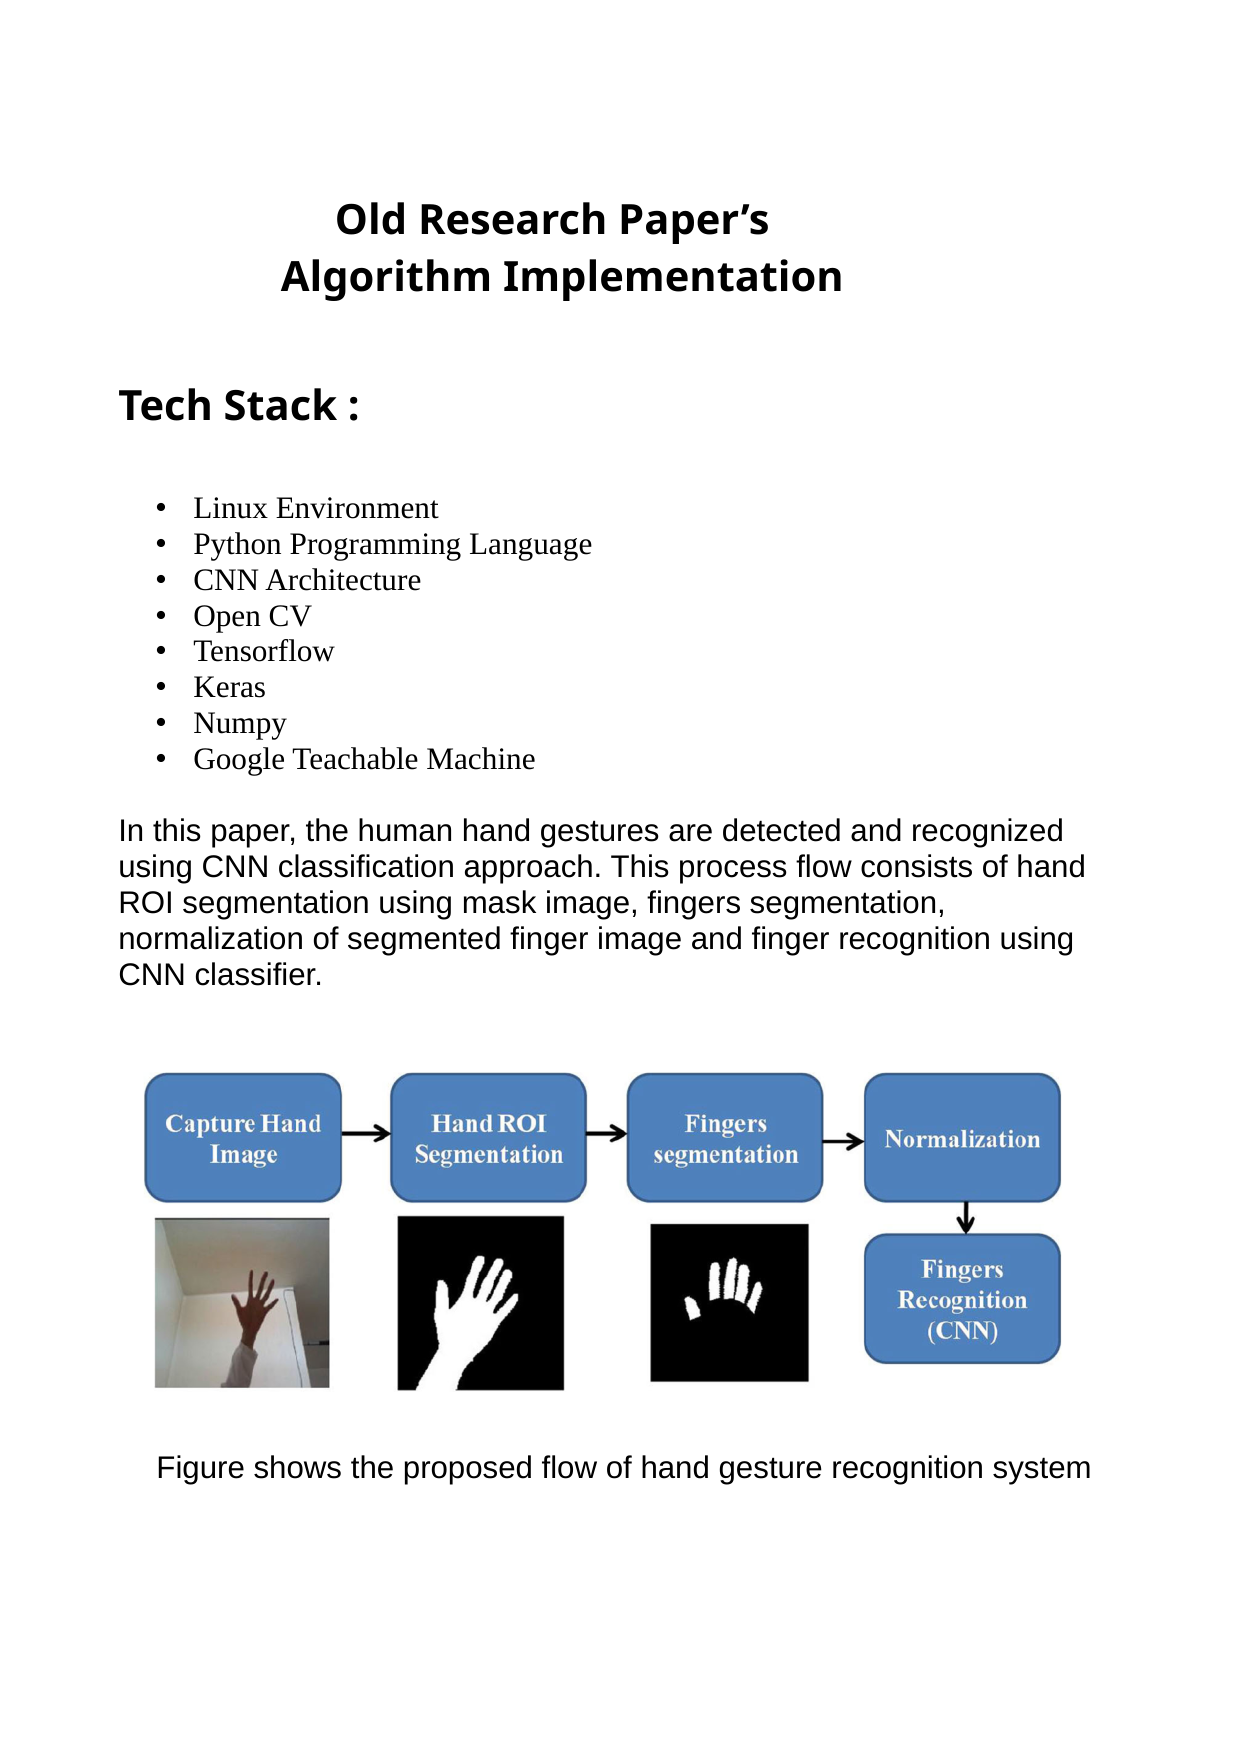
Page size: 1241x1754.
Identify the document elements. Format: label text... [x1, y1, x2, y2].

list Linux Environment [156, 489, 1122, 525]
list Keras [156, 669, 1122, 704]
list CNN Architecture [156, 561, 1122, 597]
text Tech Stack : [118, 375, 1122, 432]
list Tensorflow [156, 633, 1122, 669]
text Old Research Paper’s [118, 190, 1122, 247]
list Open CV [156, 597, 1122, 633]
text In this paper, the human hand gestures are detected and recognized using CNN classification approach. This process flow consists of hand ROI segmentation using mask image, fingers segmentation, normalization of segmented finger image and finger recognition using CNN classifier. [118, 812, 1122, 992]
list Python Programming Language [156, 525, 1122, 561]
picture [101, 1050, 1099, 1414]
text Figure shows the proposed flow of hand gesture recognition system [118, 1449, 1122, 1485]
list Numpy [156, 704, 1122, 741]
list Google Teachable Machine [156, 741, 1122, 776]
text Algorithm Implementation [118, 247, 1122, 303]
